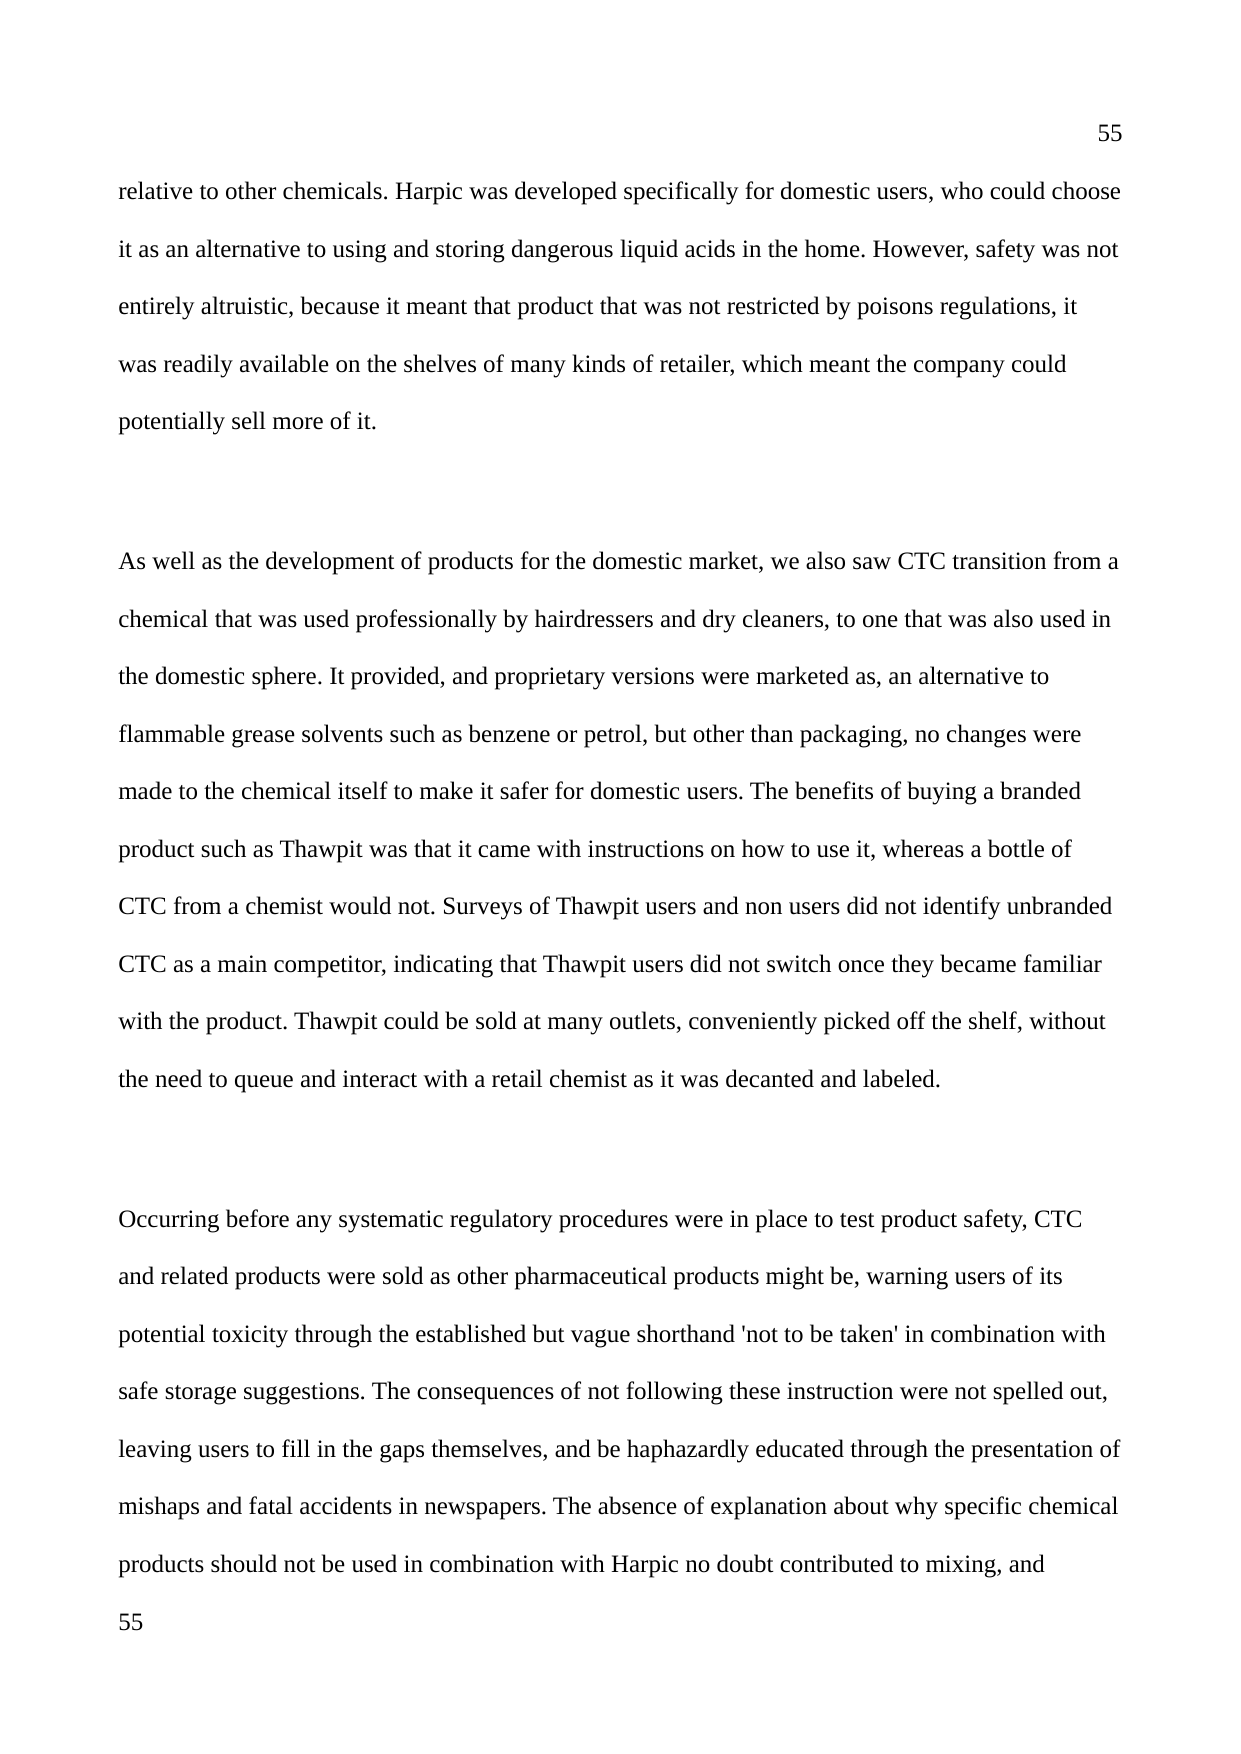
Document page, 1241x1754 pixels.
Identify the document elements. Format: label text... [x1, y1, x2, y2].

text As well as the development of products for the domestic market, we also saw CTC transition from a chemical that was used professionally by hairdressers and dry cleaners, to one that was also used in the domestic sphere. It provided, and proprietary versions were marketed as, an alternative to flammable grease solvents such as benzene or petrol, but other than packaging, no changes were made to the chemical itself to make it safer for domestic users. The benefits of buying a branded product such as Thawpit was that it came with instructions on how to use it, whereas a bottle of CTC from a chemist would not. Surveys of Thawpit users and non users did not identify unbranded CTC as a main competitor, indicating that Thawpit users did not switch once they became familiar with the product. Thawpit could be sold at many outlets, conveniently picked off the shelf, without the need to queue and interact with a retail chemist as it was decanted and labeled. [118, 546, 1122, 1093]
text Occurring before any systematic regulatory procedures were in place to test product safety, CTC and related products were sold as other pharmaceutical products might be, warning users of its potential toxicity through the established but vague shorthand 'not to be taken' in combination with safe storage suggestions. The consequences of not following these instruction were not spelled out, leaving users to fill in the gaps themselves, and be haphazardly educated through the presentation of mishaps and fatal accidents in newspapers. The absence of explanation about why specific chemical products should not be used in combination with Harpic no doubt contributed to mixing, and [118, 1204, 1122, 1578]
text relative to other chemicals. Harpic was developed specifically for domestic users, who could choose it as an alternative to using and storing dangerous liquid acids in the home. However, safety was not entirely altruistic, because it meant that product that was not restricted by poisons regulations, it was readily available on the shelves of many kinds of retailer, which meant the company could potentially sell more of it. [118, 176, 1122, 435]
